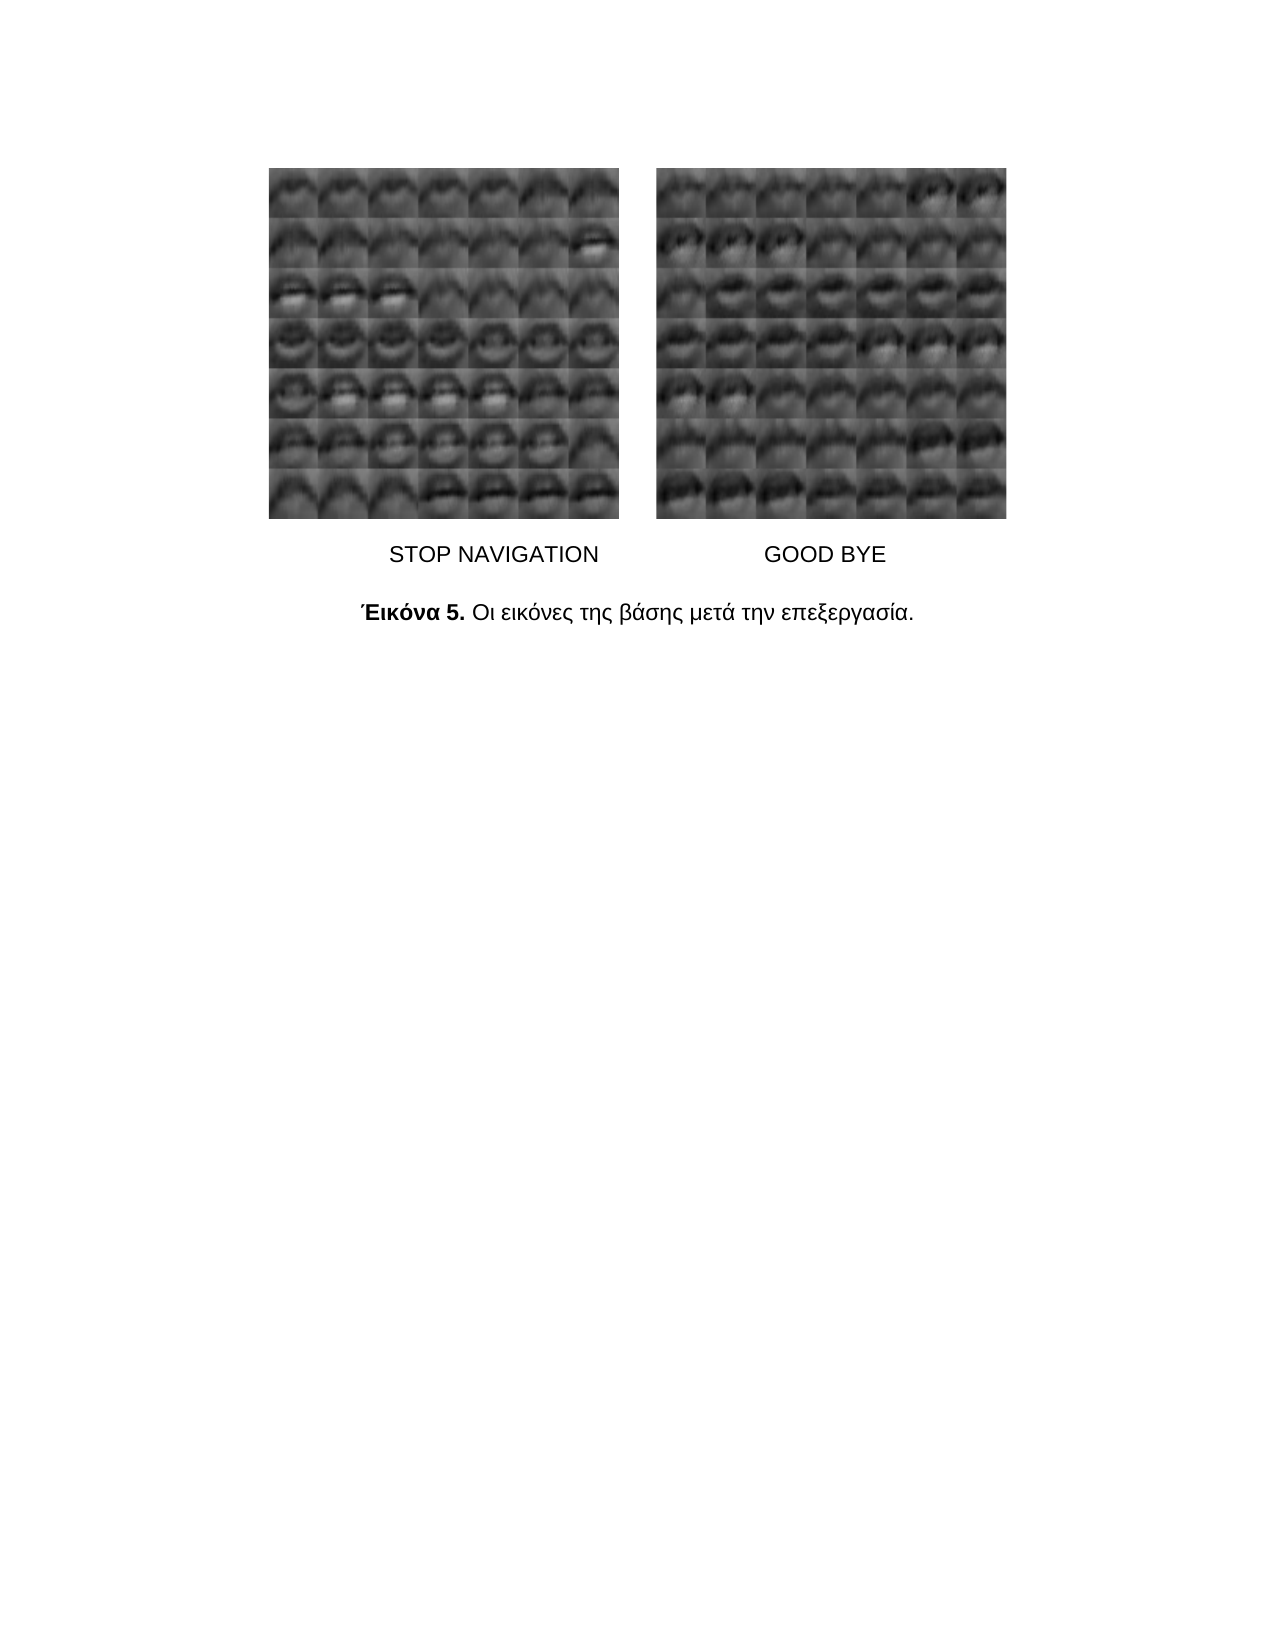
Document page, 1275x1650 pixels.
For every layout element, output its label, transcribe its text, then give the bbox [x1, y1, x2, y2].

text STOP NAVIGATION GOOD BYE [150, 541, 1125, 567]
picture [656, 168, 1007, 519]
text Έικόνα 5. Οι εικόνες της βάσης μετά την επεξεργασία. [150, 600, 1125, 626]
picture [268, 168, 619, 519]
